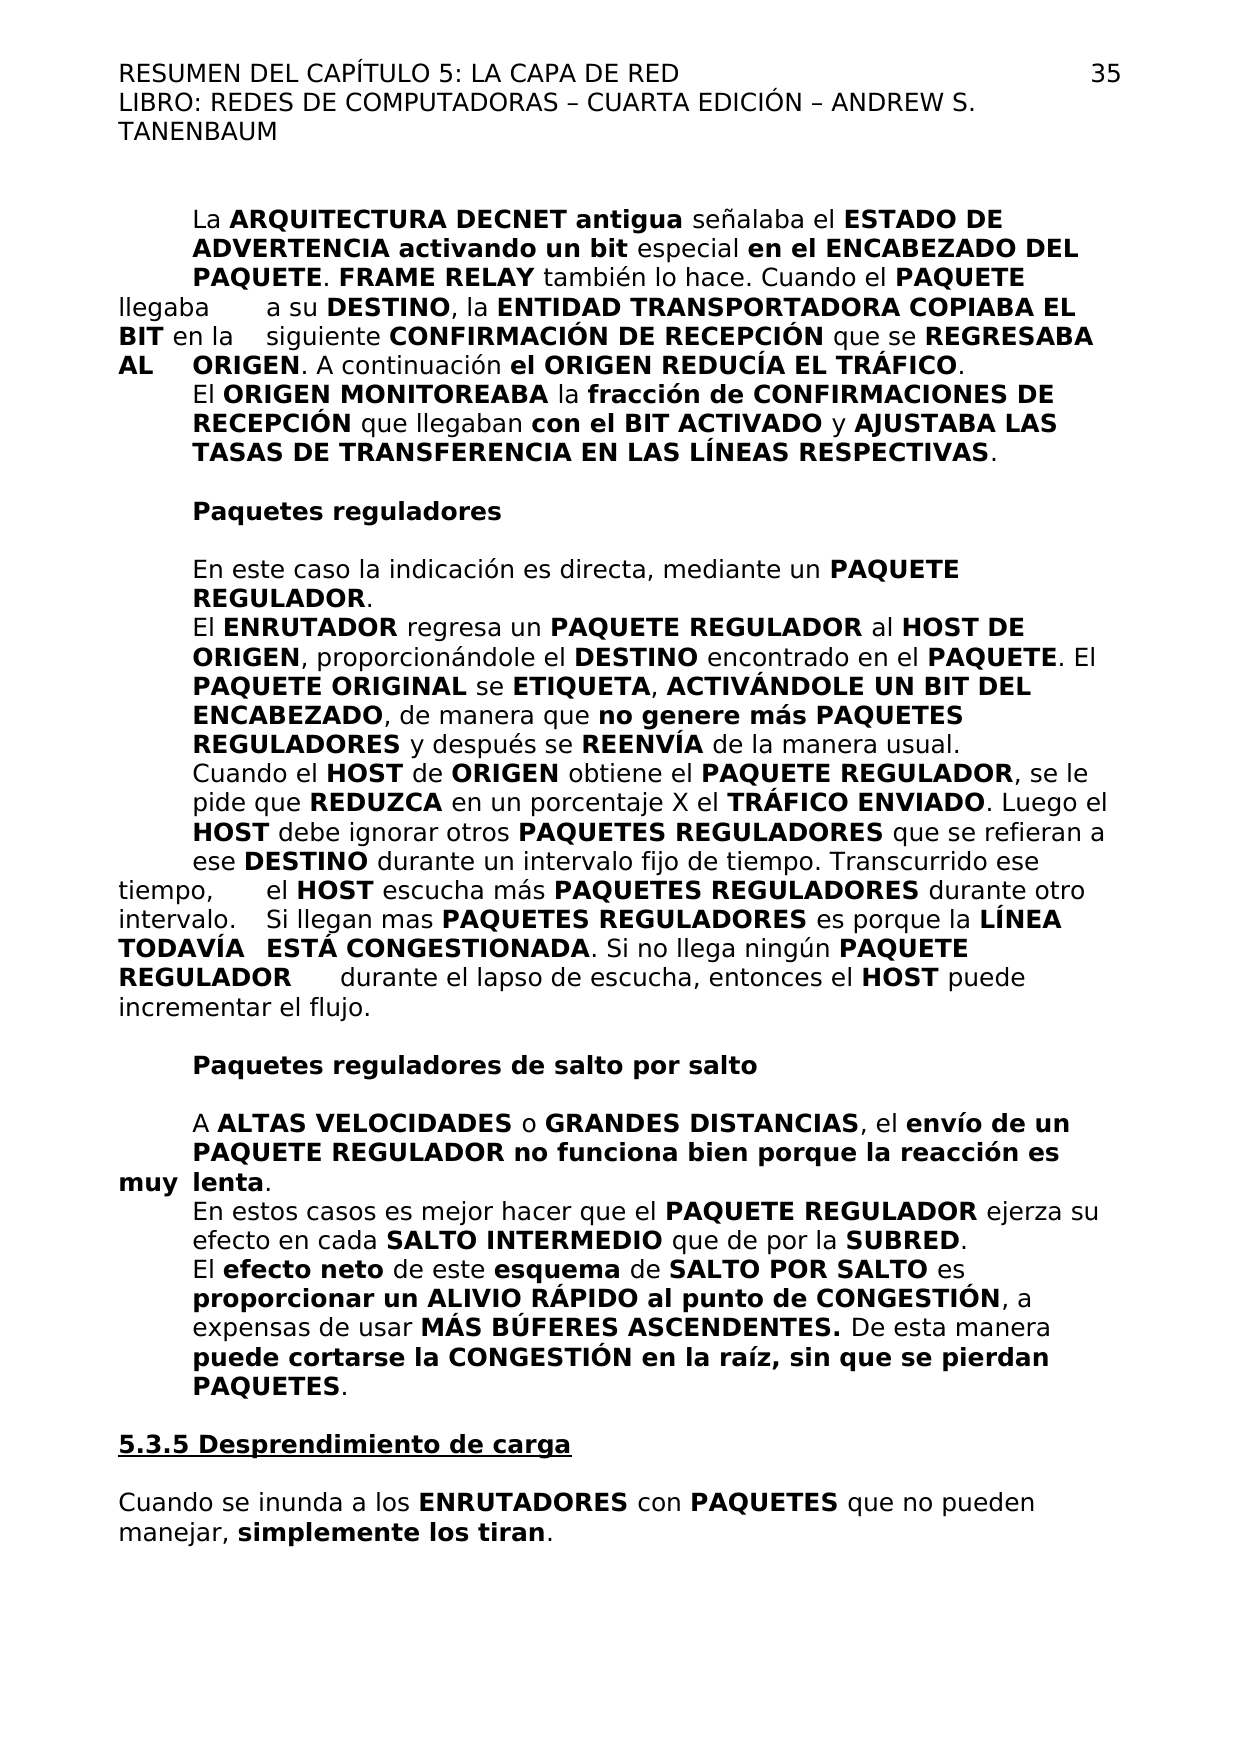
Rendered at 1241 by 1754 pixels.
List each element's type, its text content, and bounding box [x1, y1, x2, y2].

text Cuando se inunda a los ENRUTADORES con PAQUETES que no pueden manejar, simplemente los tiran. [118, 1488, 1122, 1547]
text A ALTAS VELOCIDADES o GRANDES DISTANCIAS, el envío de un PAQUETE REGULADOR no funciona bien porque la reacción es muy lenta. [118, 1109, 1122, 1197]
text El ORIGEN MONITOREABA la fracción de CONFIRMACIONES DE RECEPCIÓN que llegaban con el BIT ACTIVADO y AJUSTABA LAS TASAS DE TRANSFERENCIA EN LAS LÍNEAS RESPECTIVAS. [118, 380, 1122, 468]
text Cuando el HOST de ORIGEN obtiene el PAQUETE REGULADOR, se le pide que REDUZCA en un porcentaje X el TRÁFICO ENVIADO. Luego el HOST debe ignorar otros PAQUETES REGULADORES que se refieran a ese DESTINO durante un intervalo fijo de tiempo. Transcurrido ese tiempo, el HOST escucha más PAQUETES REGULADORES durante otro intervalo. Si llegan mas PAQUETES REGULADORES es porque la LÍNEA TODAVÍA ESTÁ CONGESTIONADA. Si no llega ningún PAQUETE REGULADOR durante el lapso de escucha, entonces el HOST puede incrementar el flujo. [118, 759, 1122, 1022]
text Paquetes reguladores [118, 497, 1122, 526]
text La ARQUITECTURA DECNET antigua señalaba el ESTADO DE ADVERTENCIA activando un bit especial en el ENCABEZADO DEL PAQUETE. FRAME RELAY también lo hace. Cuando el PAQUETE llegaba a su DESTINO, la ENTIDAD TRANSPORTADORA COPIABA EL BIT en la siguiente CONFIRMACIÓN DE RECEPCIÓN que se REGRESABA AL ORIGEN. A continuación el ORIGEN REDUCÍA EL TRÁFICO. [118, 205, 1122, 380]
text En este caso la indicación es directa, mediante un PAQUETE REGULADOR. [118, 555, 1122, 613]
text En estos casos es mejor hacer que el PAQUETE REGULADOR ejerza su efecto en cada SALTO INTERMEDIO que de por la SUBRED. [118, 1197, 1122, 1255]
text El efecto neto de este esquema de SALTO POR SALTO es proporcionar un ALIVIO RÁPIDO al punto de CONGESTIÓN, a expensas de usar MÁS BÚFERES ASCENDENTES. De esta manera puede cortarse la CONGESTIÓN en la raíz, sin que se pierdan PAQUETES. [118, 1255, 1122, 1401]
text 5.3.5 Desprendimiento de carga [118, 1430, 1122, 1459]
text El ENRUTADOR regresa un PAQUETE REGULADOR al HOST DE ORIGEN, proporcionándole el DESTINO encontrado en el PAQUETE. El PAQUETE ORIGINAL se ETIQUETA, ACTIVÁNDOLE UN BIT DEL ENCABEZADO, de manera que no genere más PAQUETES REGULADORES y después se REENVÍA de la manera usual. [118, 613, 1122, 759]
text Paquetes reguladores de salto por salto [118, 1051, 1122, 1080]
